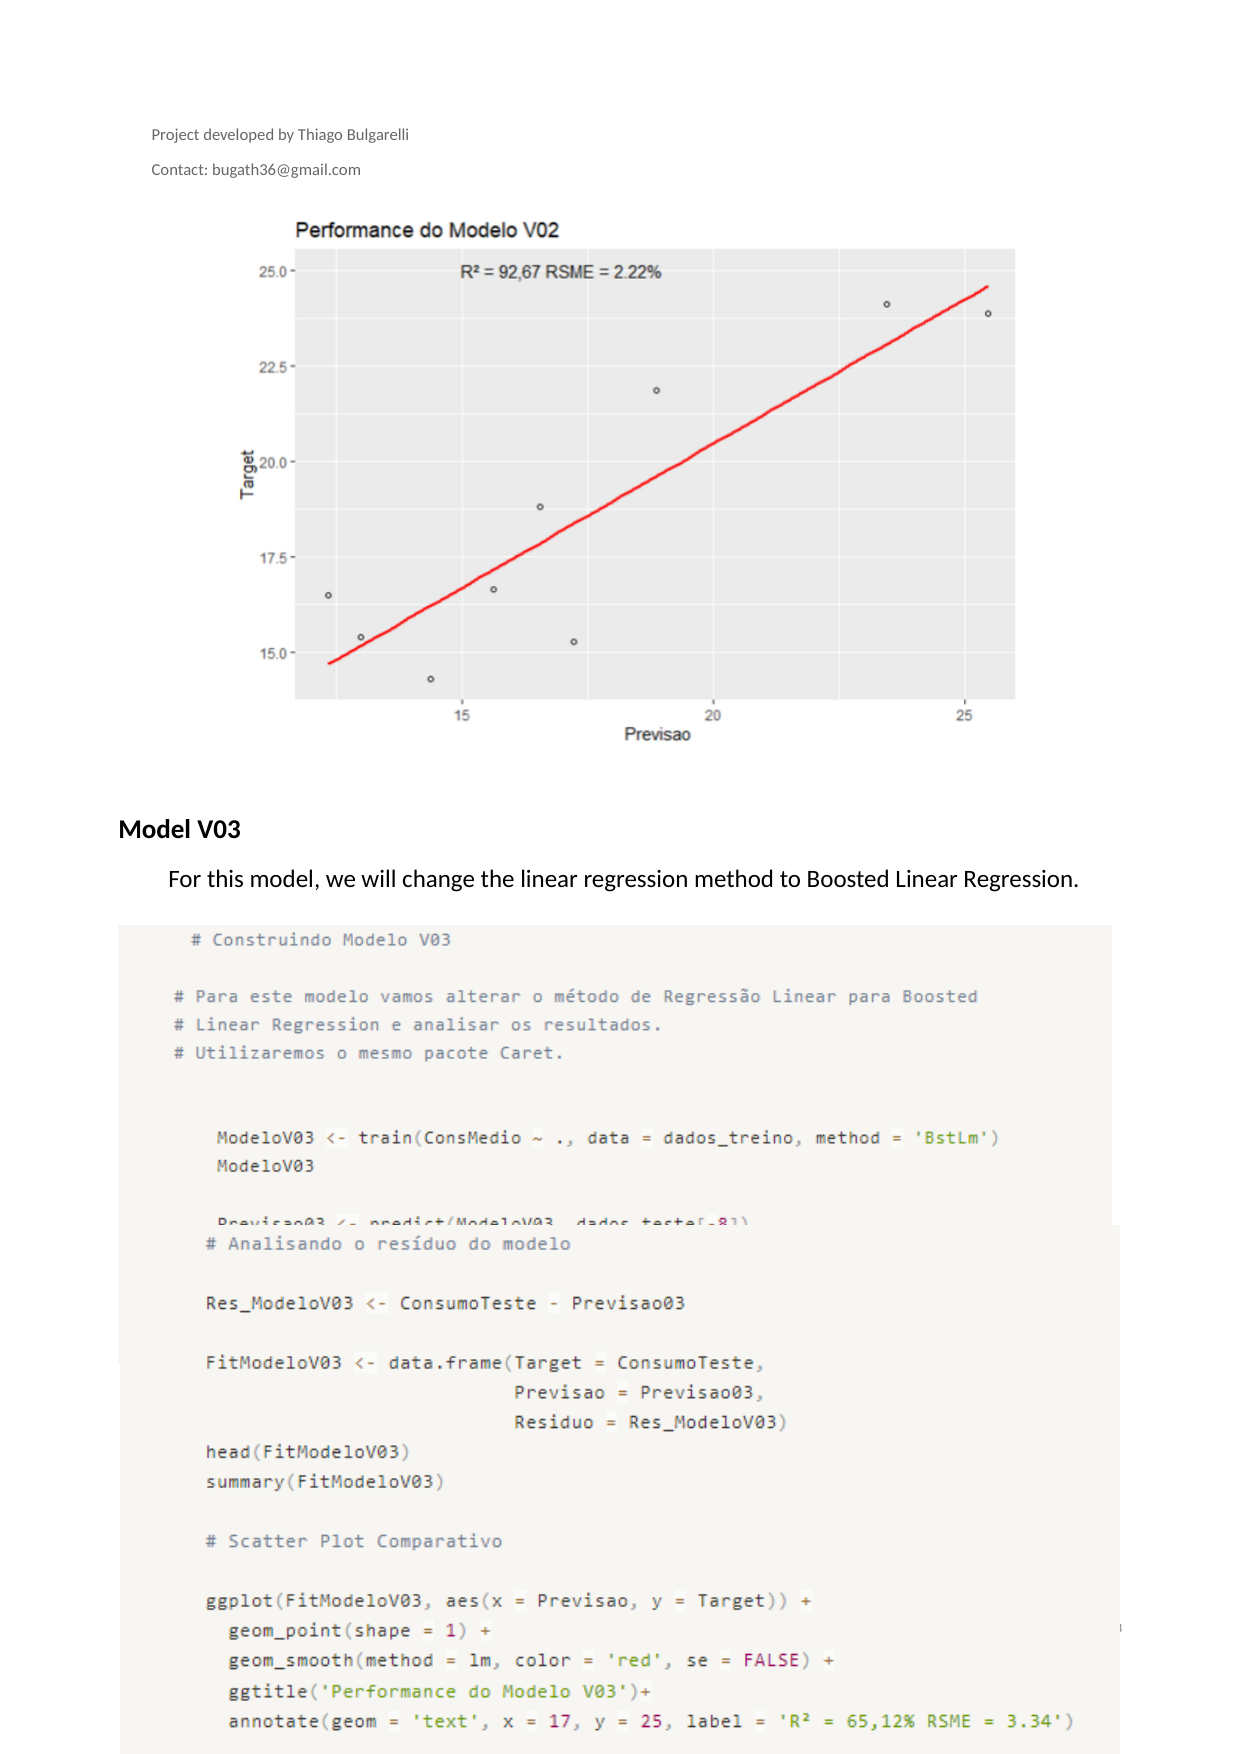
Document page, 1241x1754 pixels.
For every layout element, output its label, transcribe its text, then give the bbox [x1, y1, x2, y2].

subtitle Model V03 [118, 813, 1122, 846]
text For this model, we will change the linear regression method to Boosted Linear Regression. [118, 863, 1122, 893]
picture [225, 209, 1016, 744]
picture [118, 925, 1121, 1754]
